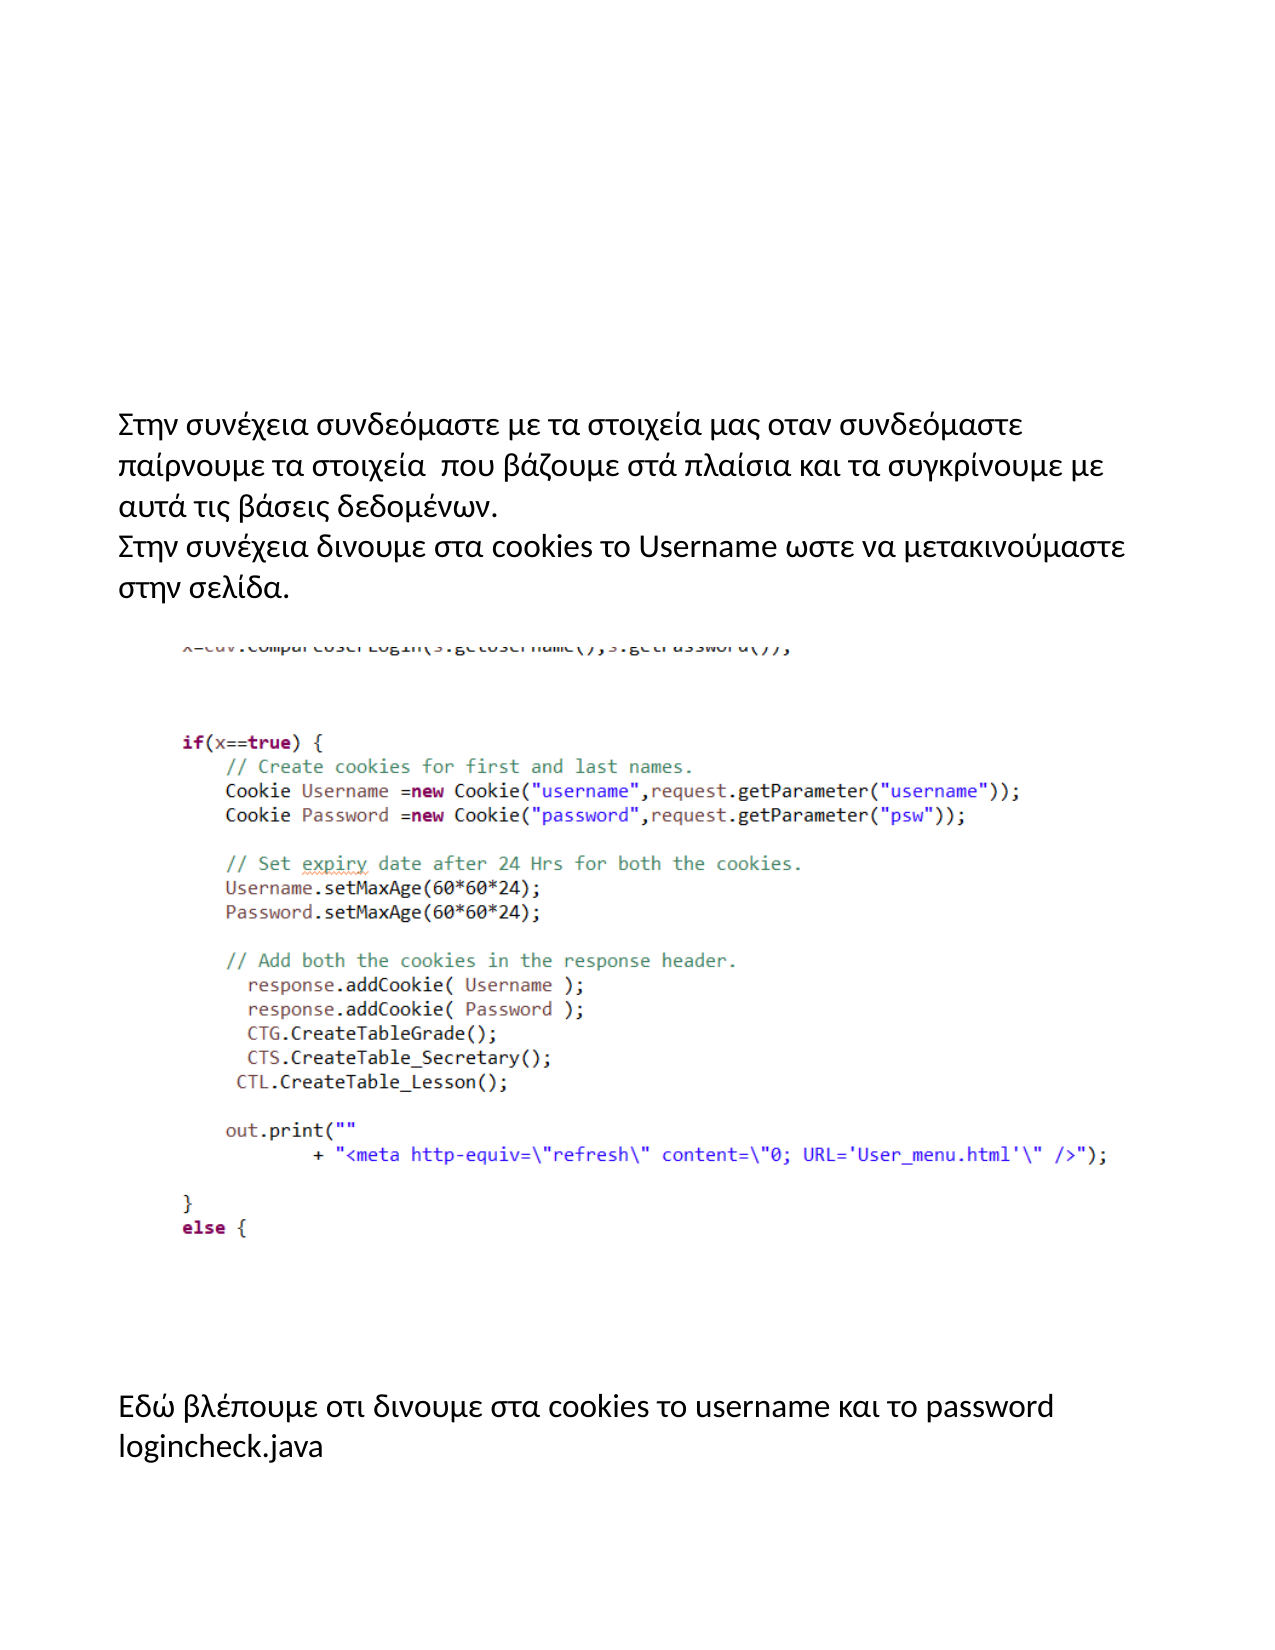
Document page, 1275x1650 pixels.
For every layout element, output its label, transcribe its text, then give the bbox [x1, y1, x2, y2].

text Στην συνέχεια δινουμε στα cookies το Username ωστε να μετακινούμαστε στην σελίδα. [118, 525, 1157, 607]
text logincheck.java [118, 1426, 1157, 1466]
text Στην συνέχεια συνδεόμαστε με τα στοιχεία μας οταν συνδεόμαστε παίρνουμε τα στοιχεία που βάζουμε στά πλαίσια και τα συγκρίνουμε με αυτά τις βάσεις δεδομένων. [118, 403, 1157, 525]
picture [118, 647, 1157, 1263]
text Εδώ βλέπουμε οτι δινουμε στα cookies το username και το password [118, 1385, 1157, 1426]
